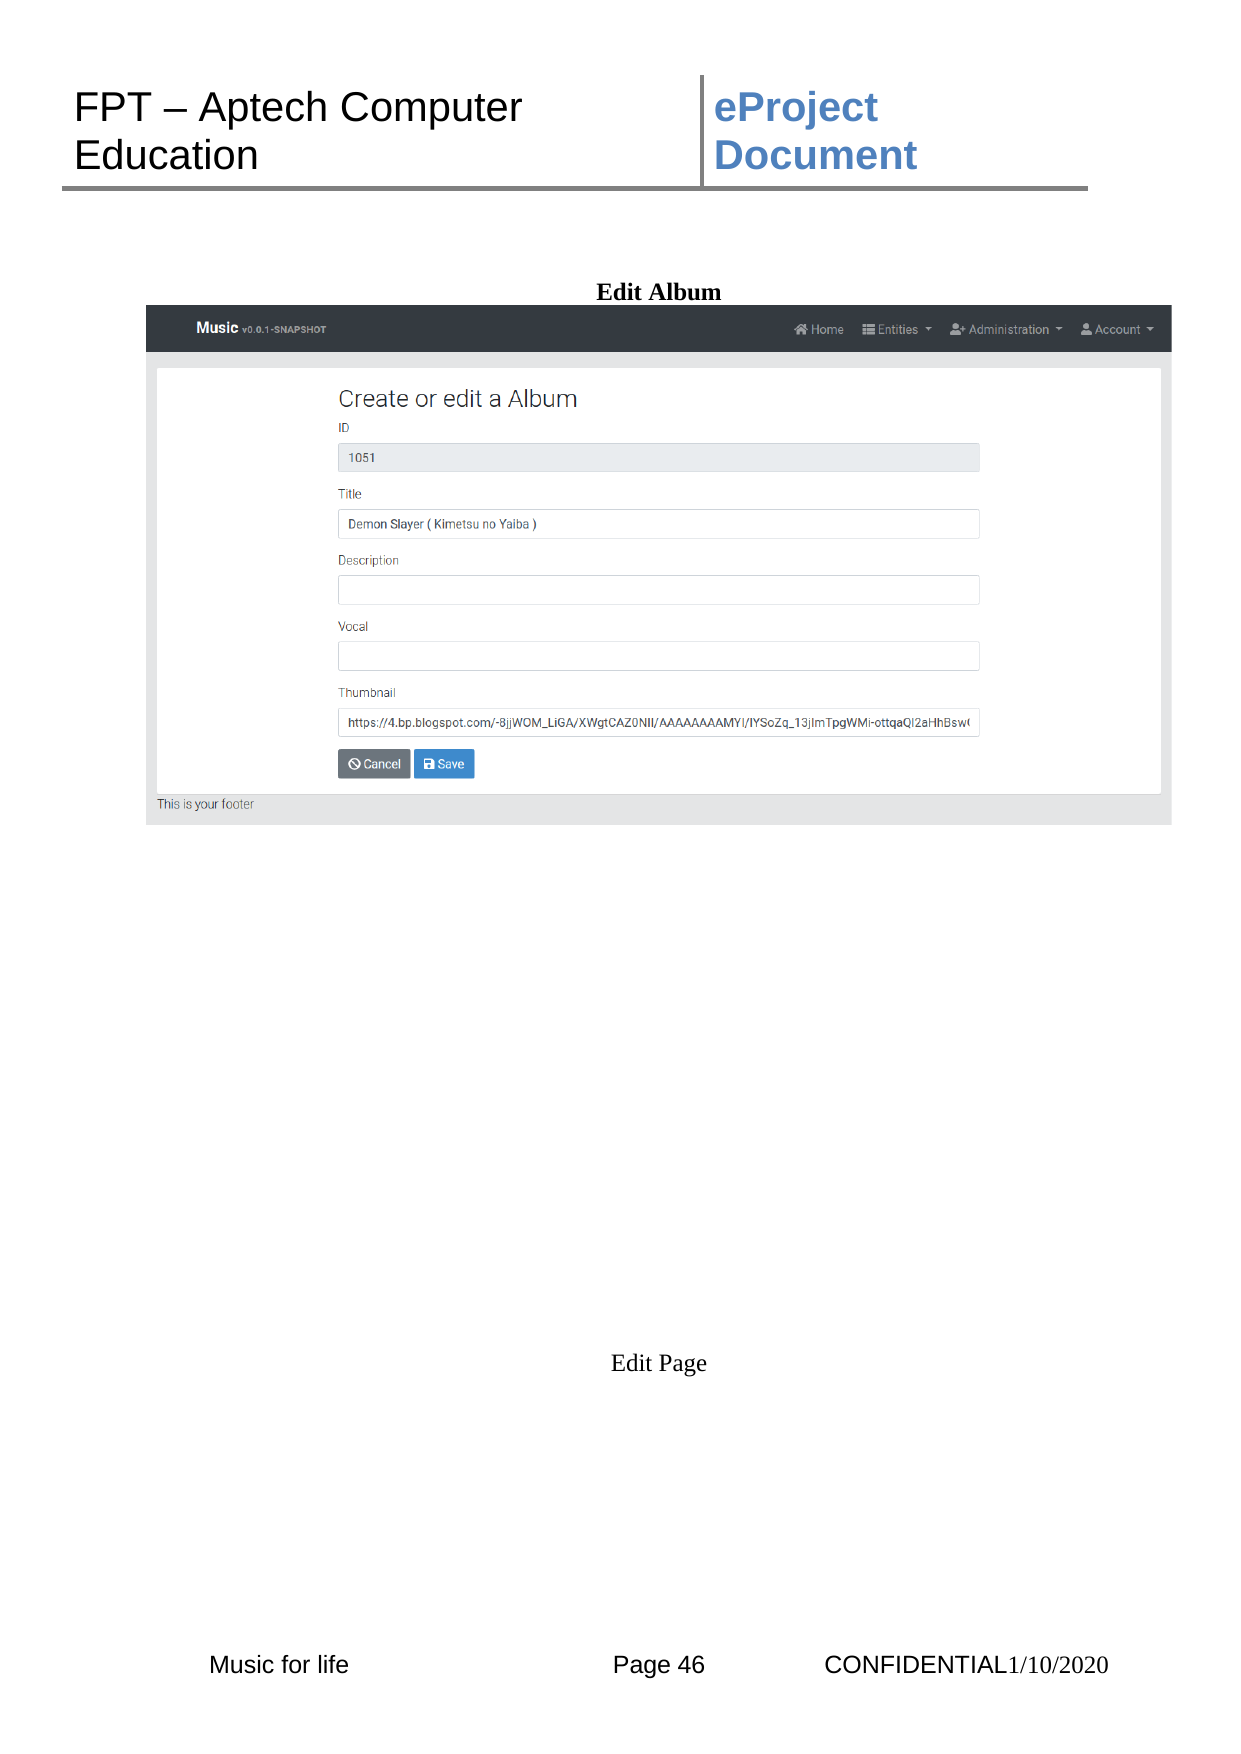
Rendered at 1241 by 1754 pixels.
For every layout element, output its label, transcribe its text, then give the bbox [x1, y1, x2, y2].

text Edit Page [146, 1348, 1172, 1377]
picture [146, 305, 1172, 825]
text Edit Album [146, 277, 1172, 305]
